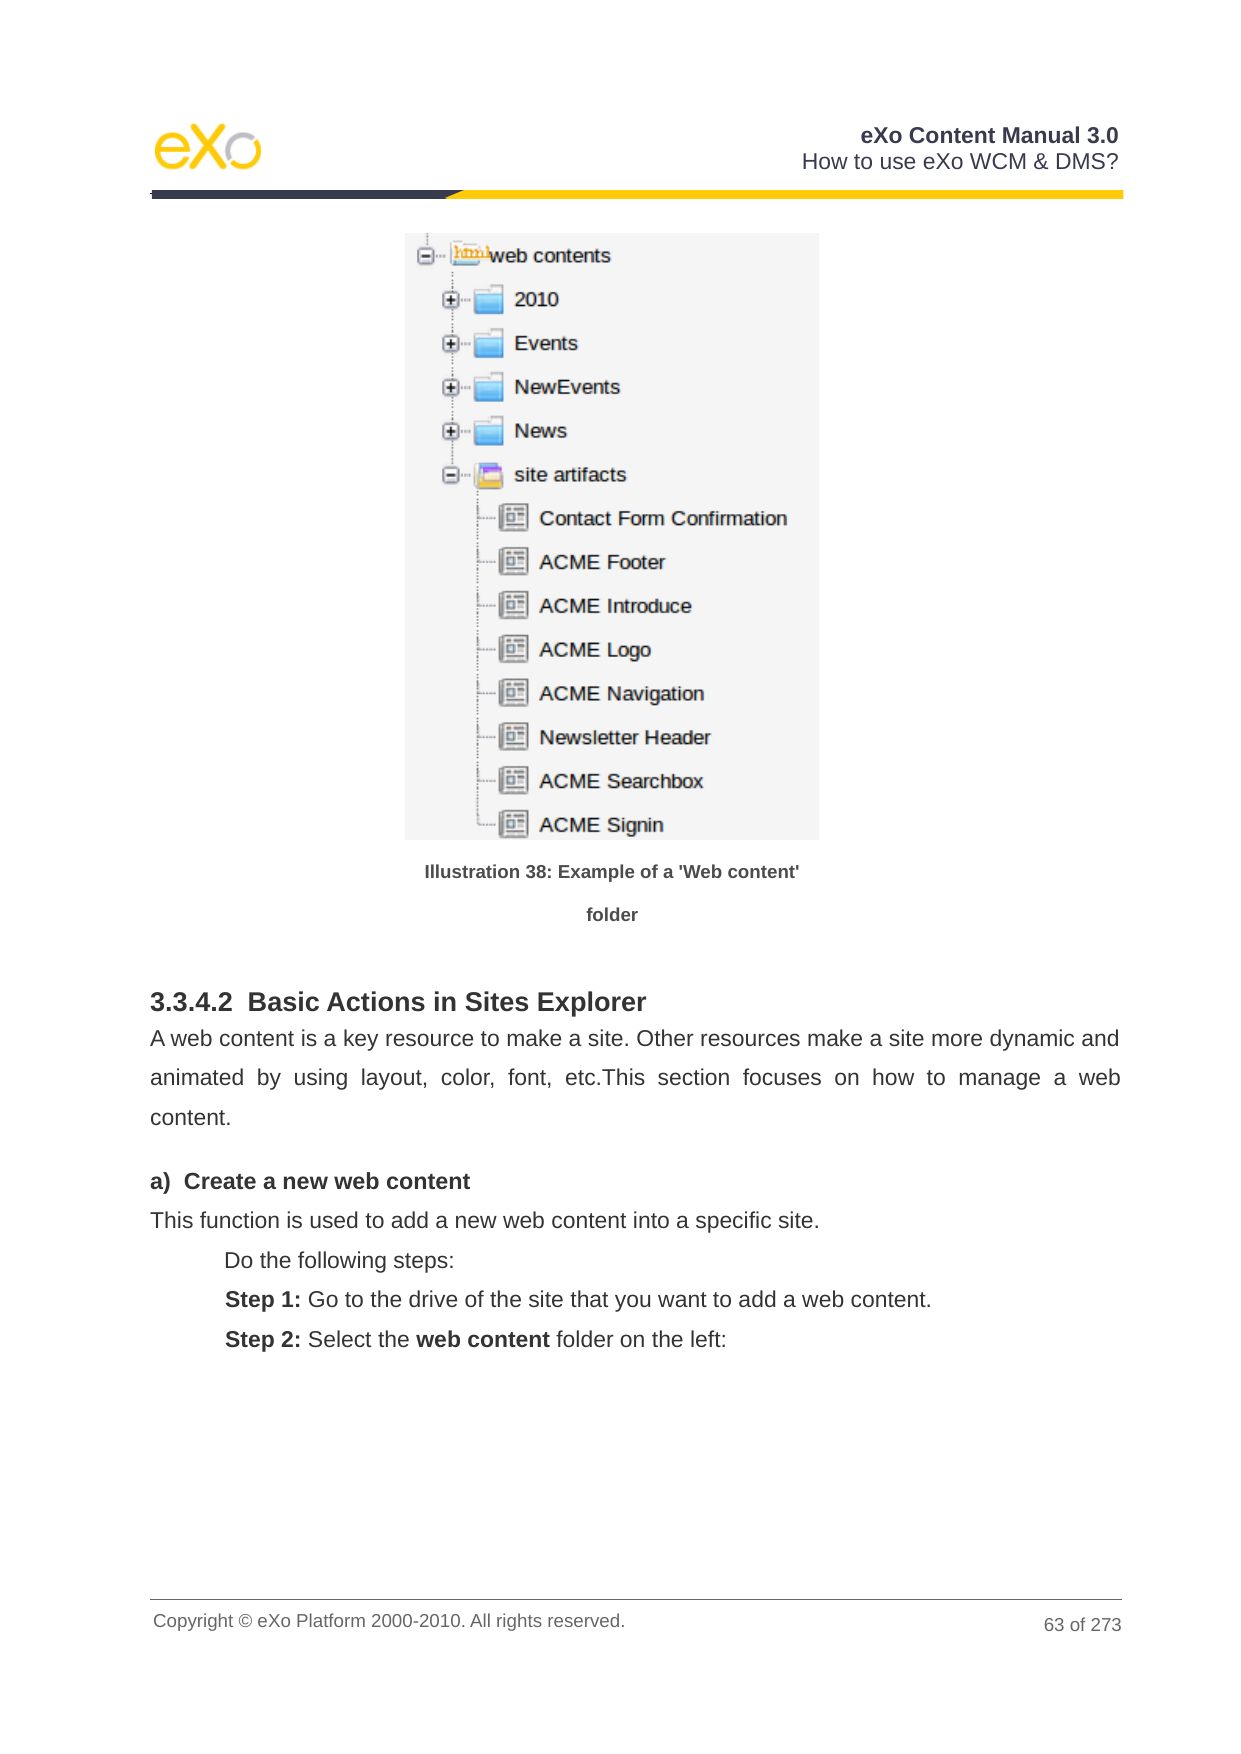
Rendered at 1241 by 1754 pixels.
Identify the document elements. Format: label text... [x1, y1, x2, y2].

text Do the following steps: [224, 1247, 1122, 1273]
list Step 1: Go to the drive of the site that you want to add a web content. [187, 1286, 1122, 1312]
subtitle Create a new web content [150, 1168, 1122, 1195]
picture [155, 123, 262, 170]
picture [151, 190, 1124, 199]
subtitle Basic Actions in Sites Explorer [150, 986, 1122, 1017]
list Step 2: Select the web content folder on the left: [187, 1326, 1122, 1352]
picture [405, 233, 820, 840]
text This function is used to add a new web content into a specific site. [150, 1207, 1122, 1233]
text A web content is a key resource to make a site. Other resources make a site more dynamic and animated by using layout, color, font, etc.This section focuses on how to manage a web content. [150, 1024, 1122, 1130]
text Illustration 38: Example of a 'Web content' folder [405, 840, 819, 926]
